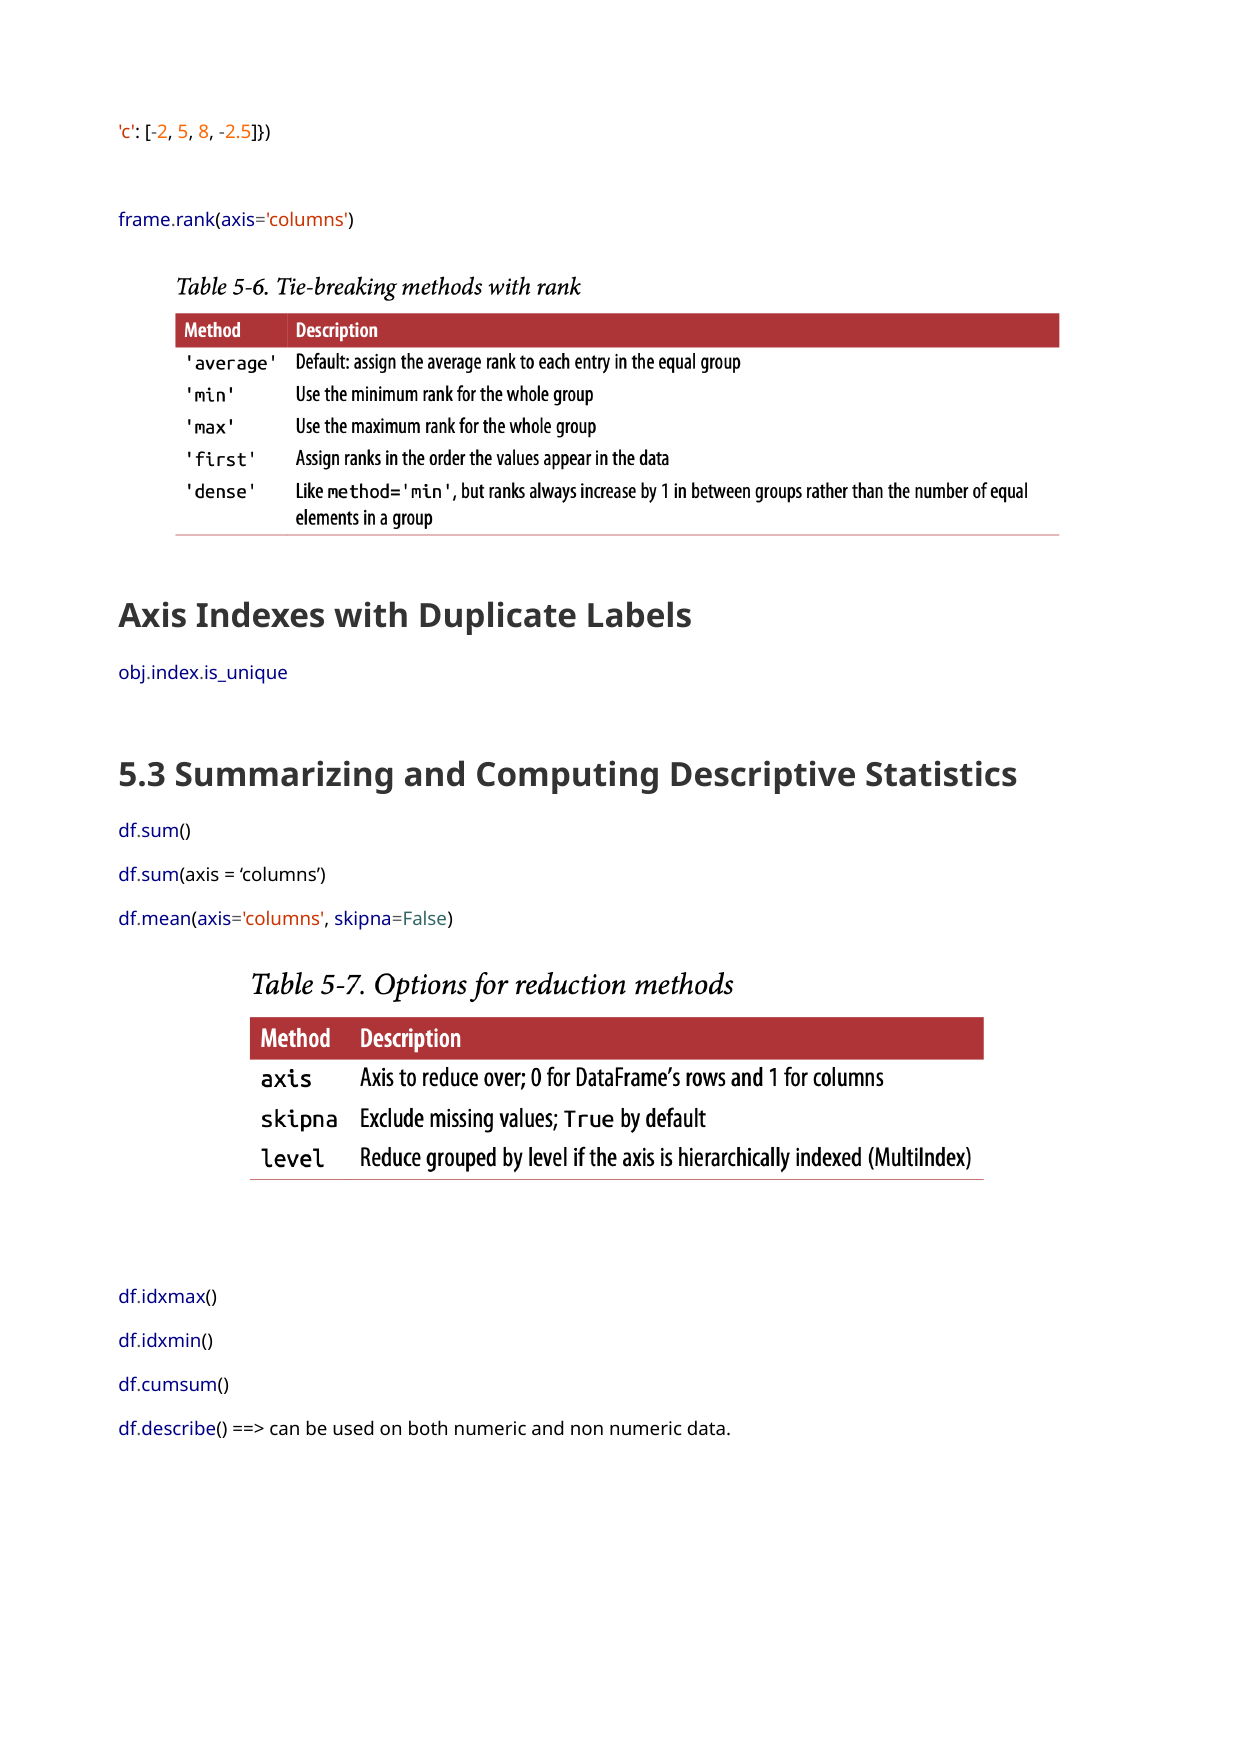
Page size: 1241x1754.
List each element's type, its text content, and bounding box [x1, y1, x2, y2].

text obj.index.is_unique [118, 659, 1122, 684]
text frame.rank(axis='columns') [118, 206, 1122, 231]
text df.describe() ==> can be used on both numeric and non numeric data. [118, 1415, 1122, 1441]
text df.cumsum() [118, 1371, 1122, 1397]
picture [235, 948, 1005, 1193]
text 'c': [-2, 5, 8, -2.5]}) [118, 118, 1122, 144]
text df.idxmin() [118, 1327, 1122, 1353]
text 5.3 Summarizing and Computing Descriptive Statistics [118, 751, 1122, 796]
text Axis Indexes with Duplicate Labels [118, 592, 1122, 638]
text df.idxmax() [118, 1284, 1122, 1309]
text df.mean(axis='columns', skipna=False) [118, 905, 1122, 931]
picture [167, 249, 1073, 545]
text df.sum(axis = ‘columns’) [118, 861, 1122, 887]
text df.sum() [118, 817, 1122, 843]
